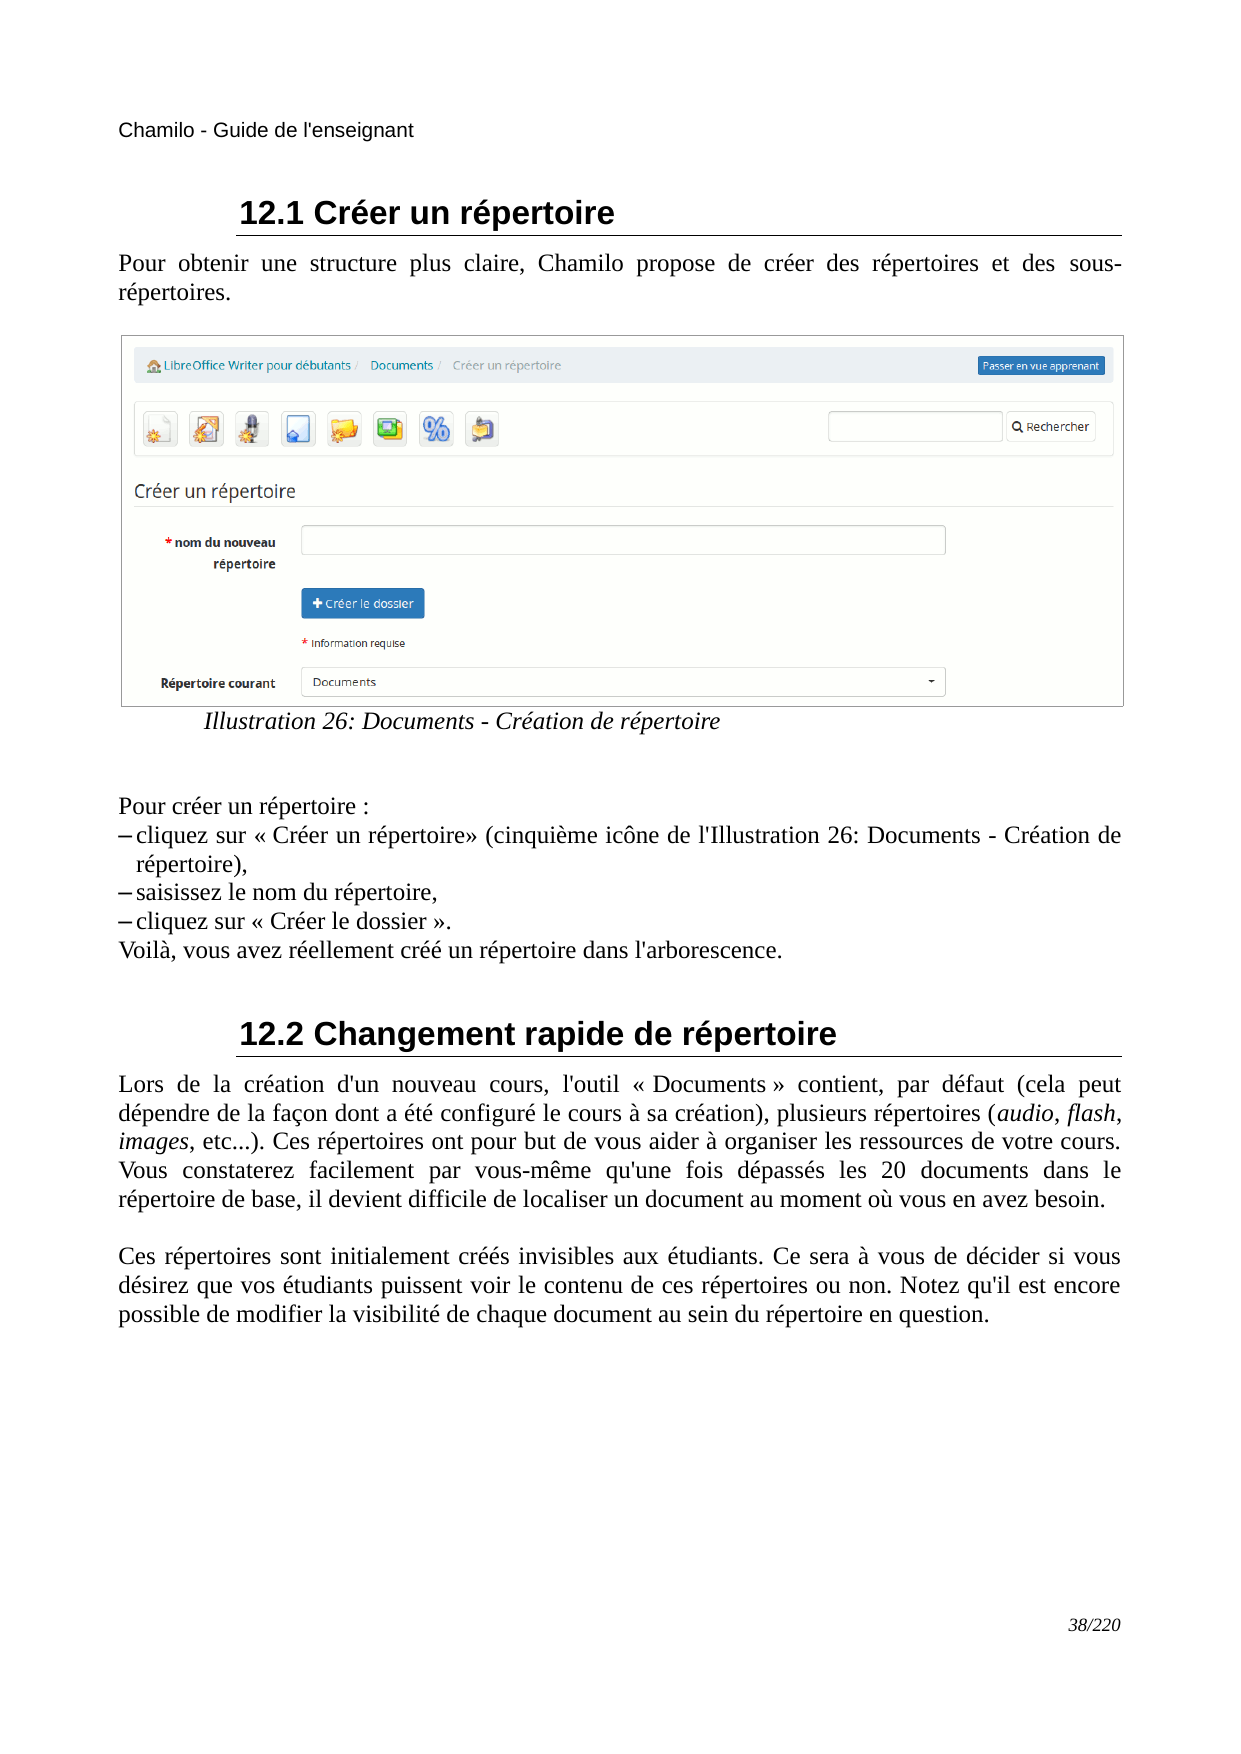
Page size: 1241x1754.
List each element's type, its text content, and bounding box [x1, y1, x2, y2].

text Illustration 26: Documents - Création de répertoire [203, 707, 963, 735]
text Ces répertoires sont initialement créés invisibles aux étudiants. Ce sera à vous de décider si vous désirez que vos étudiants puissent voir le contenu de ces répertoires ou non. Notez qu'il est encore possible de modifier la visibilité de chaque document au sein du répertoire en question. [118, 1241, 1122, 1328]
text Lors de la création d'un nouveau cours, l'outil « Documents » contient, par défaut (cela peut dépendre de la façon dont a été configuré le cours à sa création), plusieurs répertoires (audio, flash, images, etc...). Ces répertoires ont pour but de vous aider à organiser les ressources de votre cours. Vous constaterez facilement par vous-même qu'une fois dépassés les 20 documents dans le répertoire de base, il devient difficile de localiser un document au moment où vous en avez besoin. [118, 1069, 1122, 1213]
subtitle Changement rapide de répertoire [236, 1011, 1122, 1056]
list cliquez sur « Créer un répertoire» (cinquième icône de l'Illustration 26: Documents - Création de répertoire), [118, 820, 1122, 877]
text Voilà, vous avez réellement créé un répertoire dans l'arborescence. [118, 935, 1122, 964]
list saisissez le nom du répertoire, [118, 877, 1122, 906]
text Pour créer un répertoire : [118, 791, 1122, 820]
subtitle Créer un répertoire [236, 190, 1122, 235]
picture [124, 338, 1121, 704]
list cliquez sur « Créer le dossier ». [118, 906, 1122, 935]
text Pour obtenir une structure plus claire, Chamilo propose de créer des répertoires et des sous-répertoires. [118, 248, 1122, 306]
